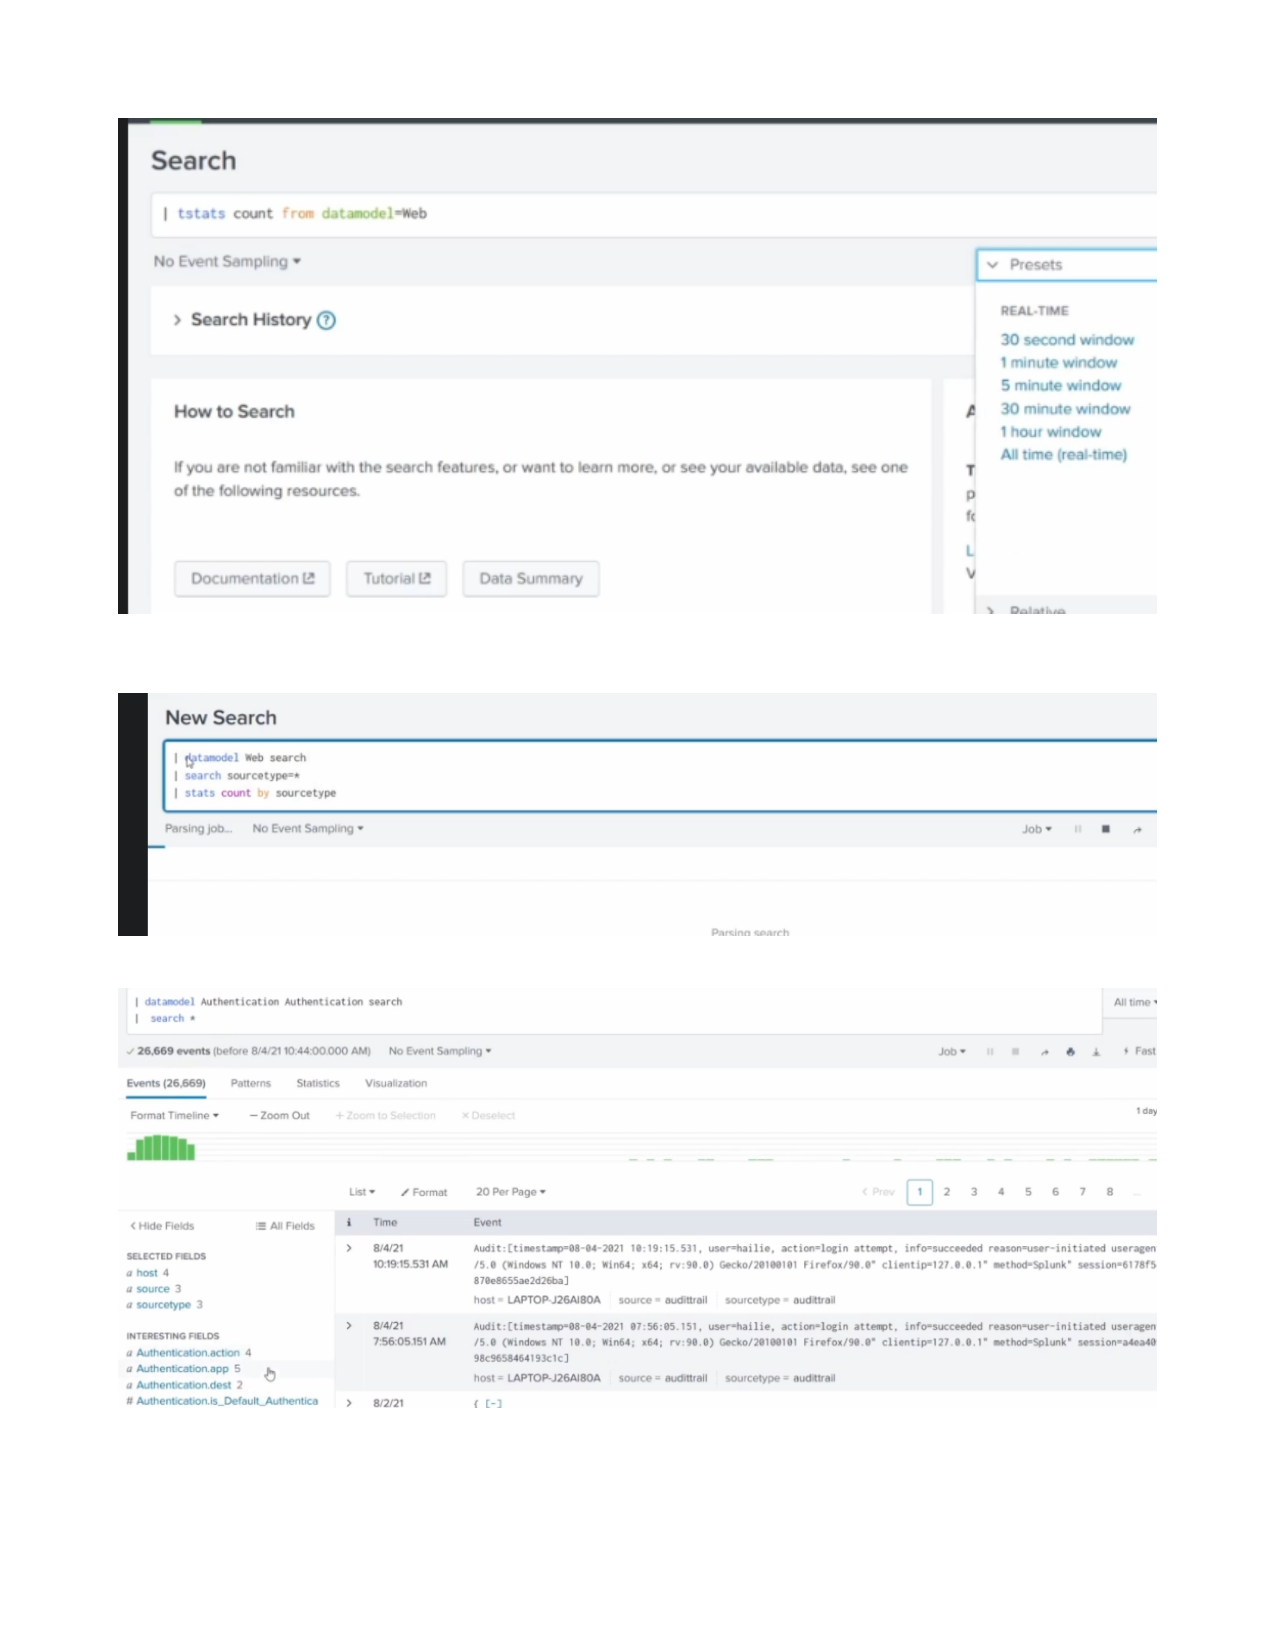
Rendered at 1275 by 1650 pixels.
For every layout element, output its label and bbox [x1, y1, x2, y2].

picture [118, 118, 1157, 614]
picture [118, 988, 1157, 1408]
picture [118, 693, 1157, 936]
